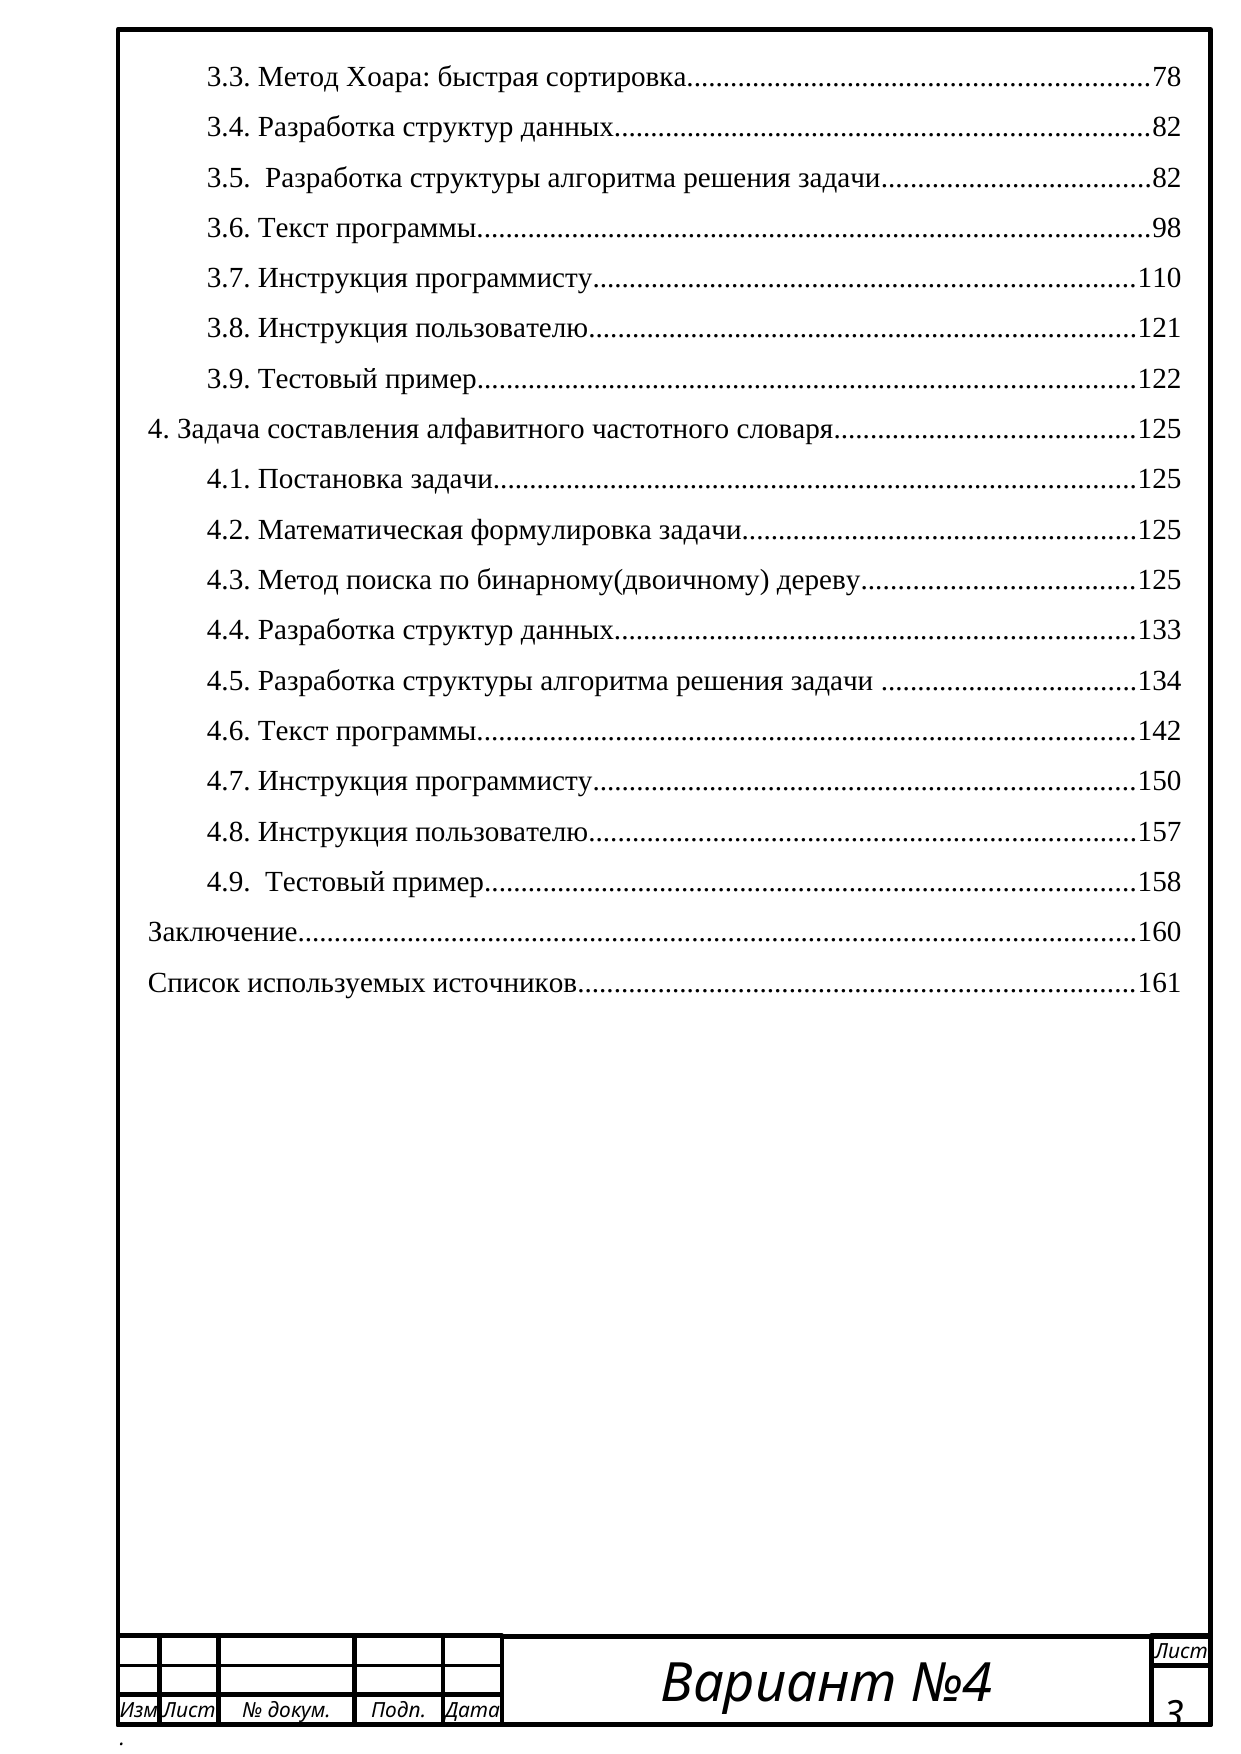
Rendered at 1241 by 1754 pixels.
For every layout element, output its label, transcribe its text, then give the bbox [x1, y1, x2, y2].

text 4.9. Тестовый пример 158 [207, 864, 1181, 898]
text 3.5. Разработка структуры алгоритма решения задачи 82 [207, 160, 1181, 193]
text 3.4. Разработка структур данных 82 [207, 109, 1181, 143]
text 4.7. Инструкция программисту 150 [207, 763, 1181, 797]
text 3.6. Текст программы 98 [207, 210, 1181, 243]
text 4.2. Математическая формулировка задачи 125 [207, 512, 1181, 545]
text 3.9. Тестовый пример 122 [207, 361, 1181, 394]
text Список используемых источников 161 [148, 965, 1181, 998]
text 4.3. Метод поиска по бинарному(двоичному) дереву 125 [207, 562, 1181, 596]
text 4.5. Разработка структуры алгоритма решения задачи 134 [207, 663, 1181, 696]
text 3.7. Инструкция программисту 110 [207, 260, 1181, 294]
text 4.4. Разработка структур данных 133 [207, 612, 1181, 646]
text 3.3. Метод Хоара: быстрая сортировка 78 [207, 59, 1181, 93]
text 3.8. Инструкция пользователю 121 [207, 311, 1181, 344]
text 4.1. Постановка задачи 125 [207, 462, 1181, 495]
text 4.8. Инструкция пользователю 157 [207, 814, 1181, 847]
text Заключение 160 [148, 914, 1181, 948]
text 4.6. Текст программы 142 [207, 713, 1181, 747]
text 4. Задача составления алфавитного частотного словаря 125 [148, 411, 1181, 445]
